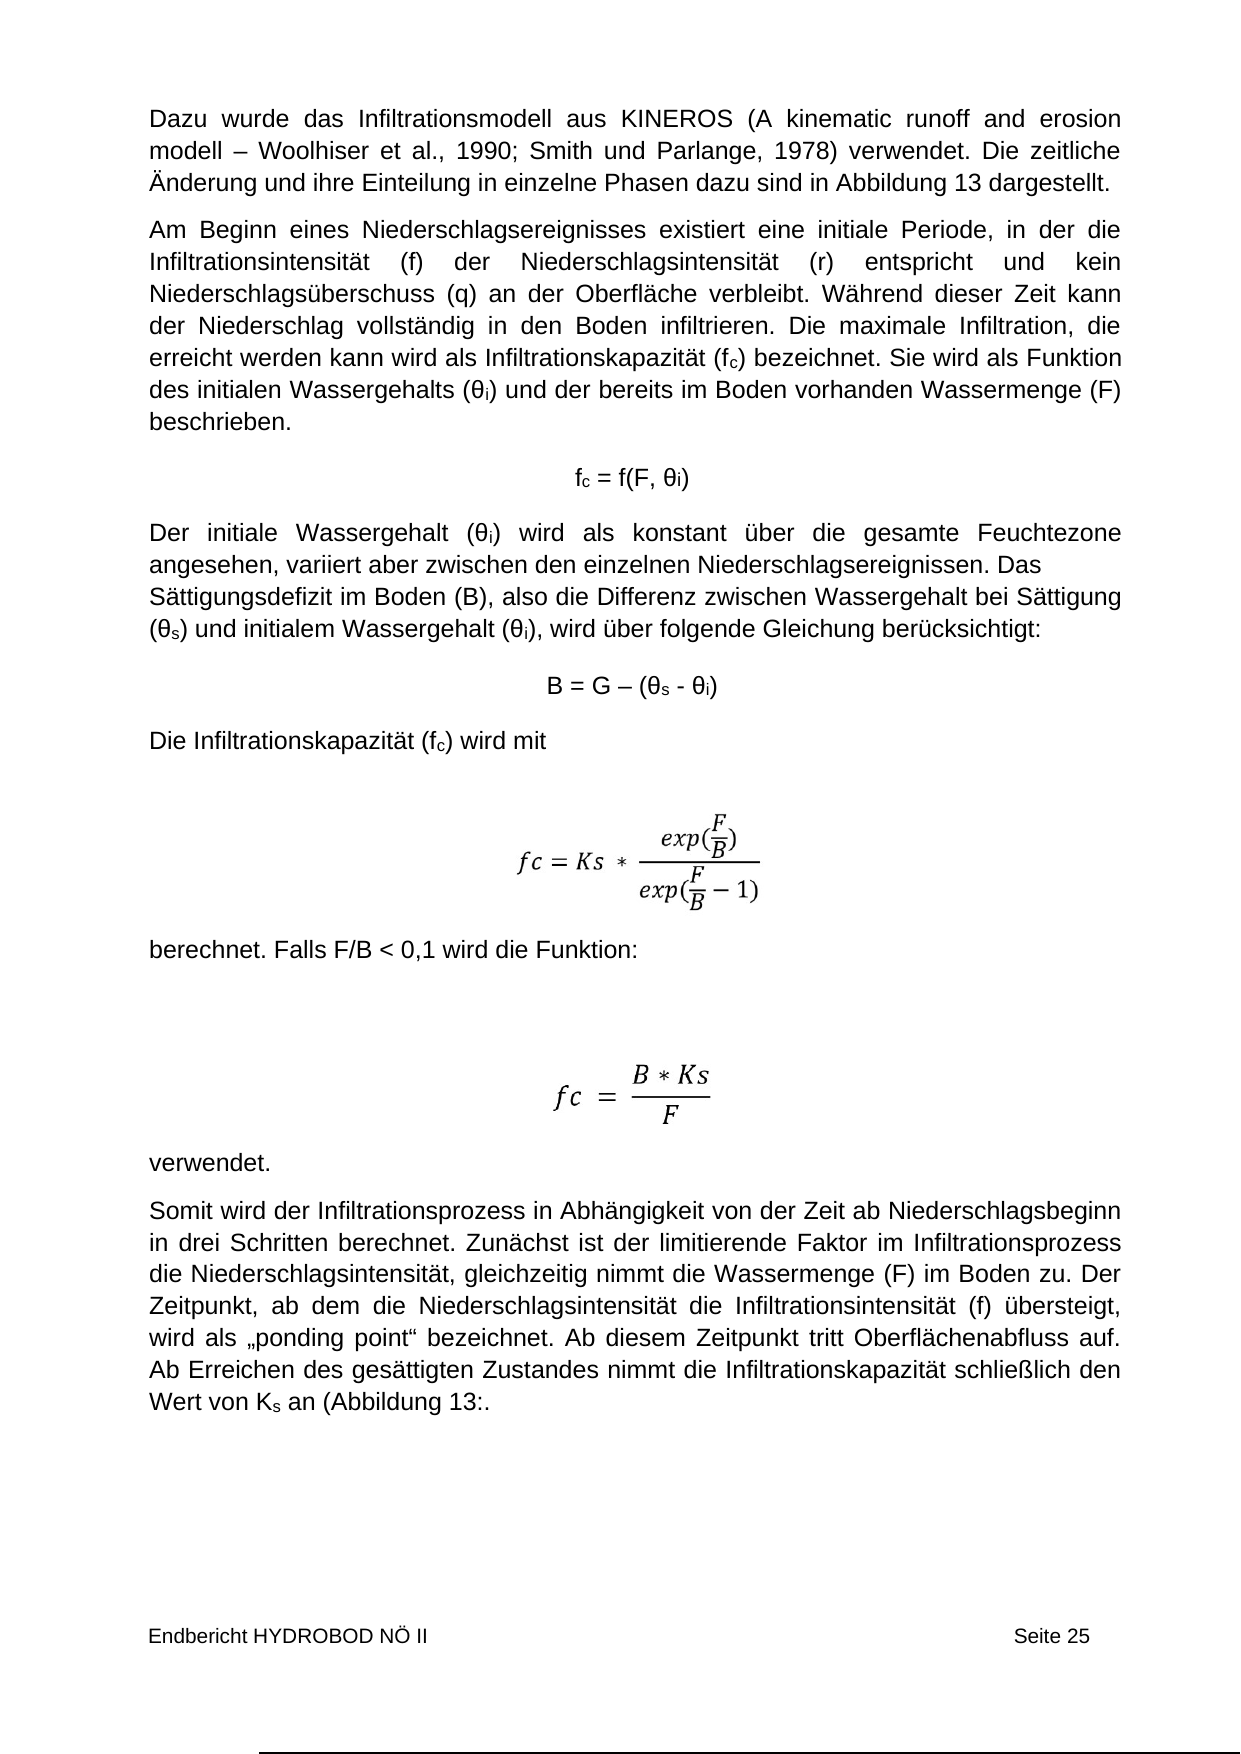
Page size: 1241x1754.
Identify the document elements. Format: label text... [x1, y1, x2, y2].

text berechnet. Falls F/B < 0,1 wird die Funktion: [149, 935, 1123, 964]
text Dazu wurde das Infiltrationsmodell aus KINEROS (A kinematic runoff and erosion modell – Woolhiser et al., 1990; Smith und Parlange, 1978) verwendet. Die zeitliche Änderung und ihre Einteilung in einzelne Phasen dazu sind in Abbildung 13 dargestellt. [149, 104, 1123, 196]
text Somit wird der Infiltrationsprozess in Abhängigkeit von der Zeit ab Niederschlagsbeginn in drei Schritten berechnet. Zunächst ist der limitierende Faktor im Infiltrationsprozess die Niederschlagsintensität, gleichzeitig nimmt die Wassermenge (F) im Boden zu. Der Zeitpunkt, ab dem die Niederschlagsintensität die Infiltrationsintensität (f) übersteigt, wird als „ponding point“ bezeichnet. Ab diesem Zeitpunkt tritt Oberflächenabfluss auf. Ab Erreichen des gesättigten Zustandes nimmt die Infiltrationskapazität schließlich den Wert von Ks an (Abbildung 13:. [149, 1196, 1123, 1416]
text Sättigungsdefizit im Boden (B), also die Differenz zwischen Wassergehalt bei Sättigung (θs) und initialem Wassergehalt (θi), wird über folgende Gleichung berücksichtigt: [149, 582, 1123, 643]
text Der initiale Wassergehalt (θi) wird als konstant über die gesamte Feuchtezone angesehen, variiert aber zwischen den einzelnen Niederschlagsereignissen. Das [149, 518, 1123, 579]
text Am Beginn eines Niederschlagsereignisses existiert eine initiale Periode, in der die Infiltrationsintensität (f) der Niederschlagsintensität (r) entspricht und kein Niederschlagsüberschuss (q) an der Oberfläche verbleibt. Während dieser Zeit kann der Niederschlag vollständig in den Boden infiltrieren. Die maximale Infiltration, die erreicht werden kann wird als Infiltrationskapazität (fc) bezeichnet. Sie wird als Funktion des initialen Wassergehalts (θi) und der bereits im Boden vorhanden Wassermenge (F) beschrieben. [149, 215, 1123, 435]
text Die Infiltrationskapazität (fc) wird mit [149, 726, 1123, 755]
text fc = f(F, θi) [149, 463, 1122, 491]
text B = G – (θs - θi) [149, 671, 1122, 699]
text verwendet. [149, 1148, 1123, 1177]
